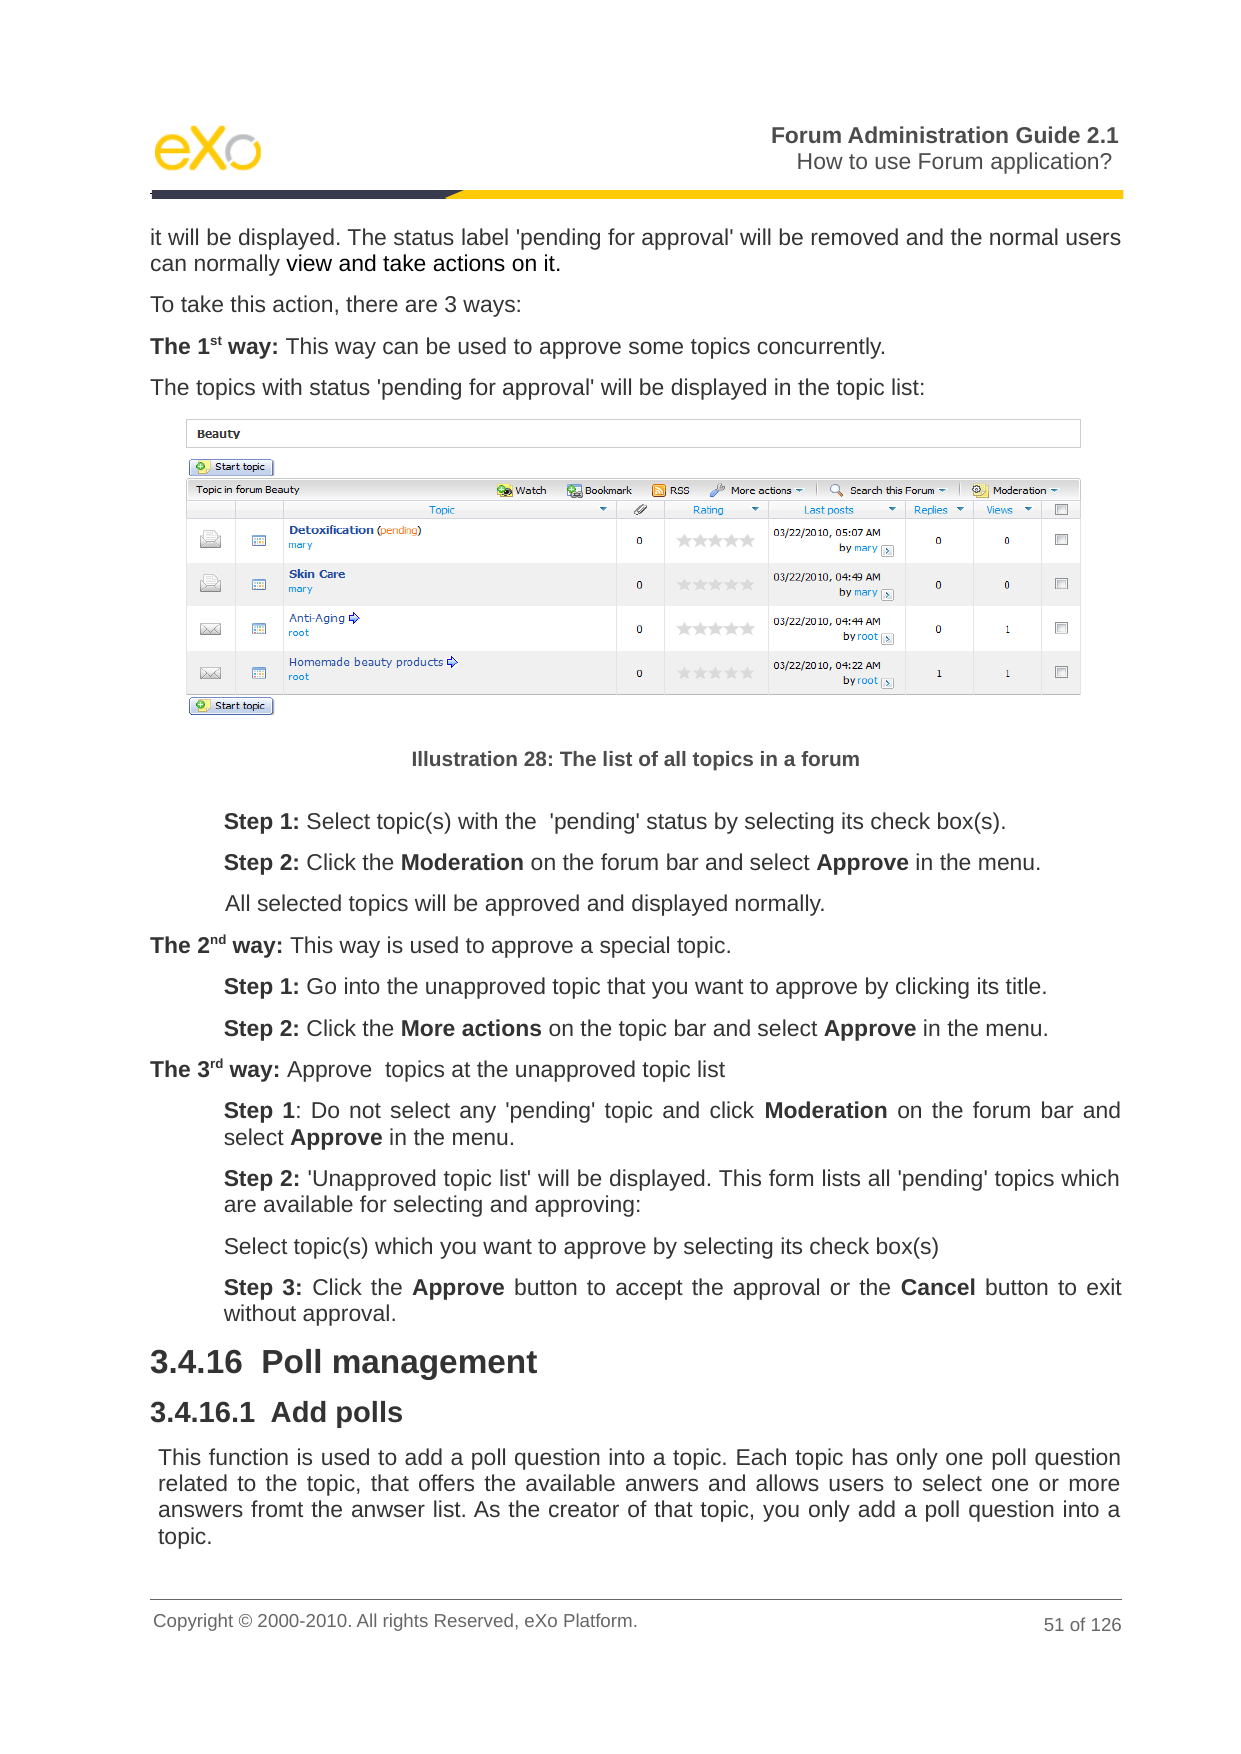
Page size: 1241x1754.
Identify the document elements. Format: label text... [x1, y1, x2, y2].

text Select topic(s) which you want to approve by selecting its check box(s) [223, 1233, 1122, 1259]
list Step 2: Click the More actions on the topic bar and select Approve in the menu. [186, 1014, 1122, 1041]
list it will be displayed. The status label 'pending for approval' will be removed and the normal users can normally view and take actions on it. [112, 223, 1122, 276]
text The 1st way: This way can be used to approve some topics concurrently. [150, 333, 1122, 359]
list All selected topics will be approved and displayed normally. [187, 890, 1122, 917]
text The topics with status 'pending for approval' will be displayed in the topic list: [150, 374, 1122, 400]
text Step 3: Click the Approve button to accept the approval or the Cancel button to exit without approval. [223, 1274, 1122, 1327]
picture [183, 416, 1083, 716]
list To take this action, there are 3 ways: [112, 291, 1122, 318]
list Step 1: Go into the unapproved topic that you want to approve by clicking its title. [186, 973, 1122, 999]
text Step 2: 'Unapproved topic list' will be displayed. This form lists all 'pending' topics which are available for selecting and approving: [223, 1165, 1122, 1218]
text Step 1: Do not select any 'pending' topic and click Moderation on the forum bar and select Approve in the menu. [223, 1097, 1122, 1150]
list This function is used to add a poll question into a topic. Each topic has only one poll question related to the topic, that offers the available anwers and allows users to select one or more answers fromt the anwser list. As the creator of that topic, you only add a poll question into a topic. [120, 1444, 1122, 1549]
list The 3rd way: Approve topics at the unapproved topic list [150, 1056, 1122, 1082]
list Step 2: Click the Moderation on the forum bar and select Approve in the menu. [186, 849, 1122, 875]
picture [155, 125, 262, 171]
subtitle Add polls [150, 1395, 1122, 1429]
subtitle Poll management [150, 1342, 1122, 1380]
list Step 1: Select topic(s) with the 'pending' status by selecting its check box(s). [186, 808, 1122, 834]
text The 2nd way: This way is used to approve a special topic. [150, 932, 1122, 958]
text Illustration 29: The list of all topics in a forum [149, 483, 1123, 771]
picture [151, 190, 1124, 199]
